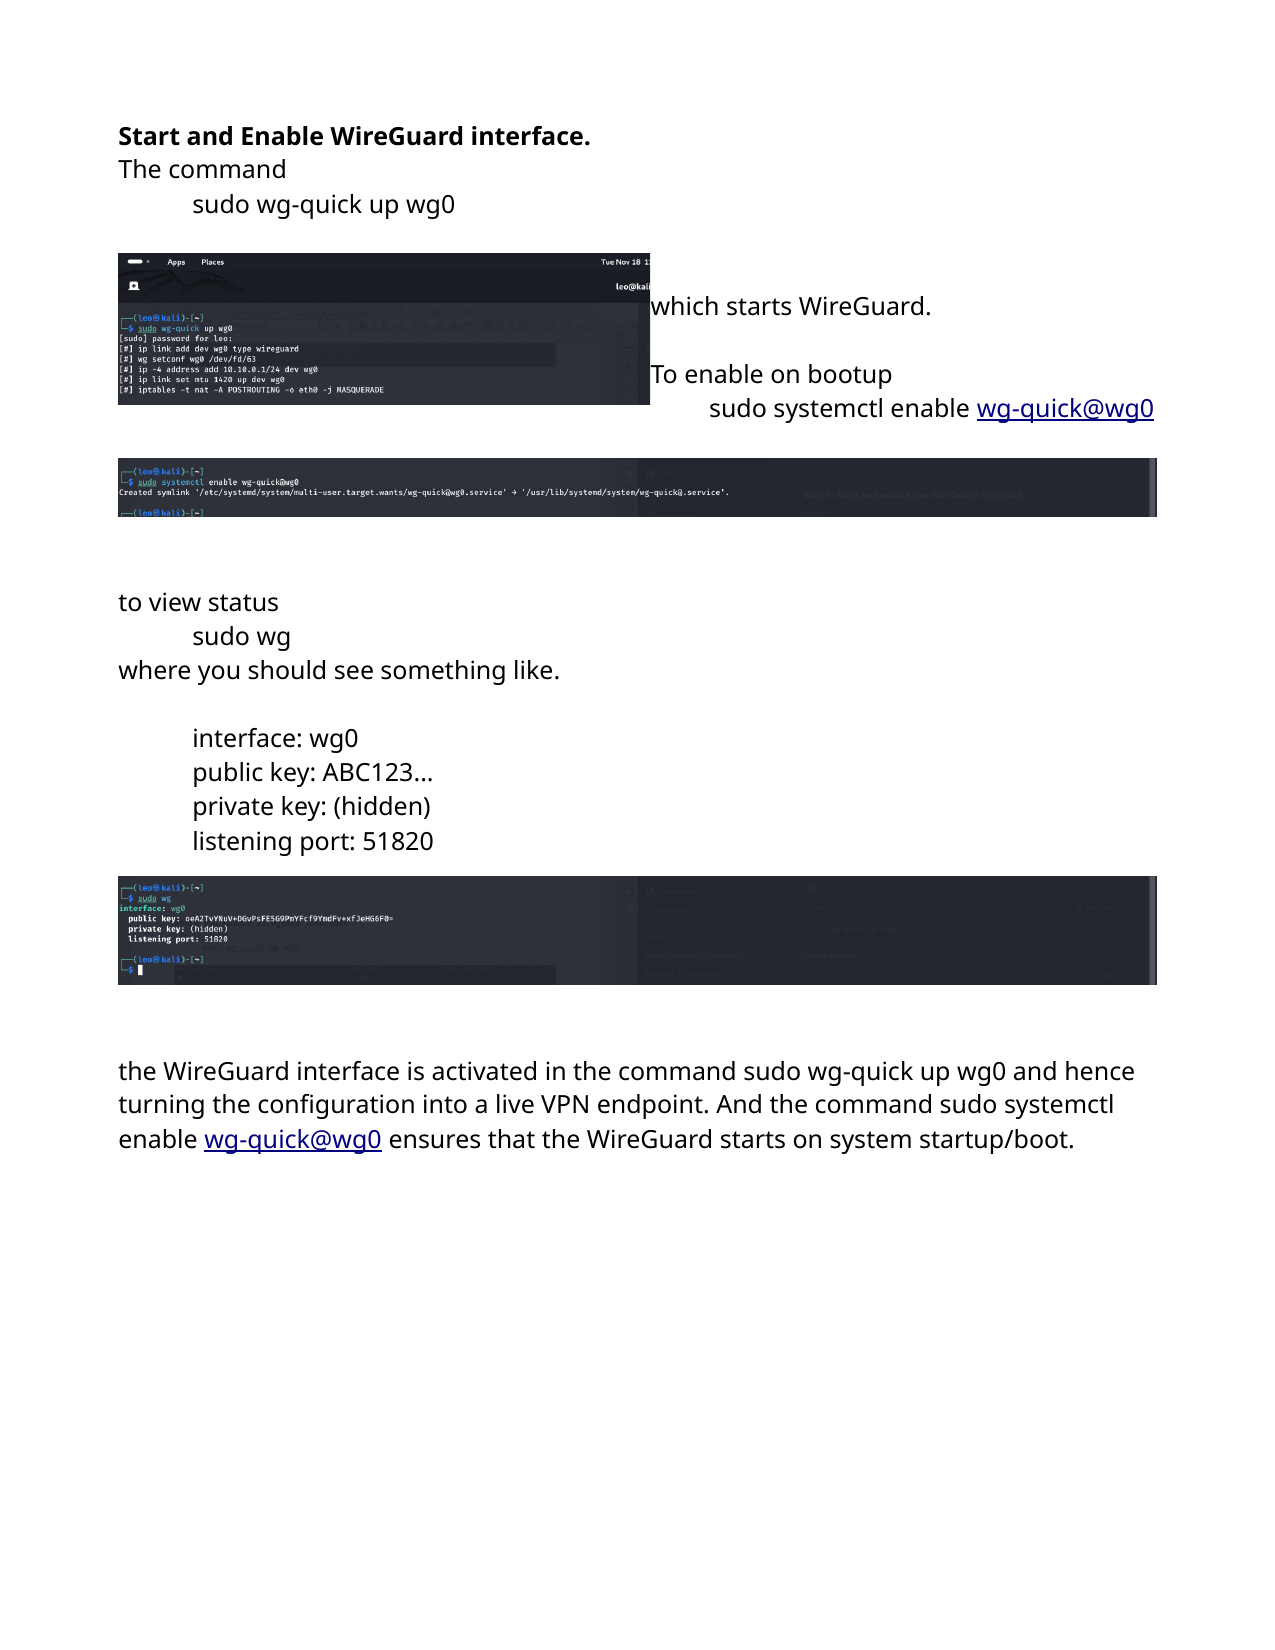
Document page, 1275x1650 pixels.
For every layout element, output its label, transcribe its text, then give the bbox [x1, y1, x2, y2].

text which starts WireGuard. [119, 288, 1157, 322]
text where you should see something like. [118, 653, 1157, 687]
text private key: (hidden) [118, 789, 1157, 823]
text Start and Enable WireGuard interface. [118, 118, 1157, 152]
text sudo wg-quick up wg0 [118, 186, 1157, 220]
picture [118, 458, 1157, 517]
text interface: wg0 [118, 721, 1157, 755]
text sudo wg [118, 619, 1157, 653]
text the WireGuard interface is activated in the command sudo wg-quick up wg0 and hence turning the configuration into a live VPN endpoint. And the command sudo systemctl enable wg-quick@wg0 ensures that the WireGuard starts on system startup/boot. [118, 1053, 1157, 1155]
picture [118, 876, 1157, 985]
text public key: ABC123... [118, 755, 1157, 789]
text to view status [118, 585, 1157, 619]
text The command [118, 152, 1157, 186]
text listening port: 51820 [118, 823, 1157, 857]
text sudo systemctl enable wg-quick@wg0 [118, 391, 1157, 425]
text To enable on bootup [119, 357, 1157, 391]
